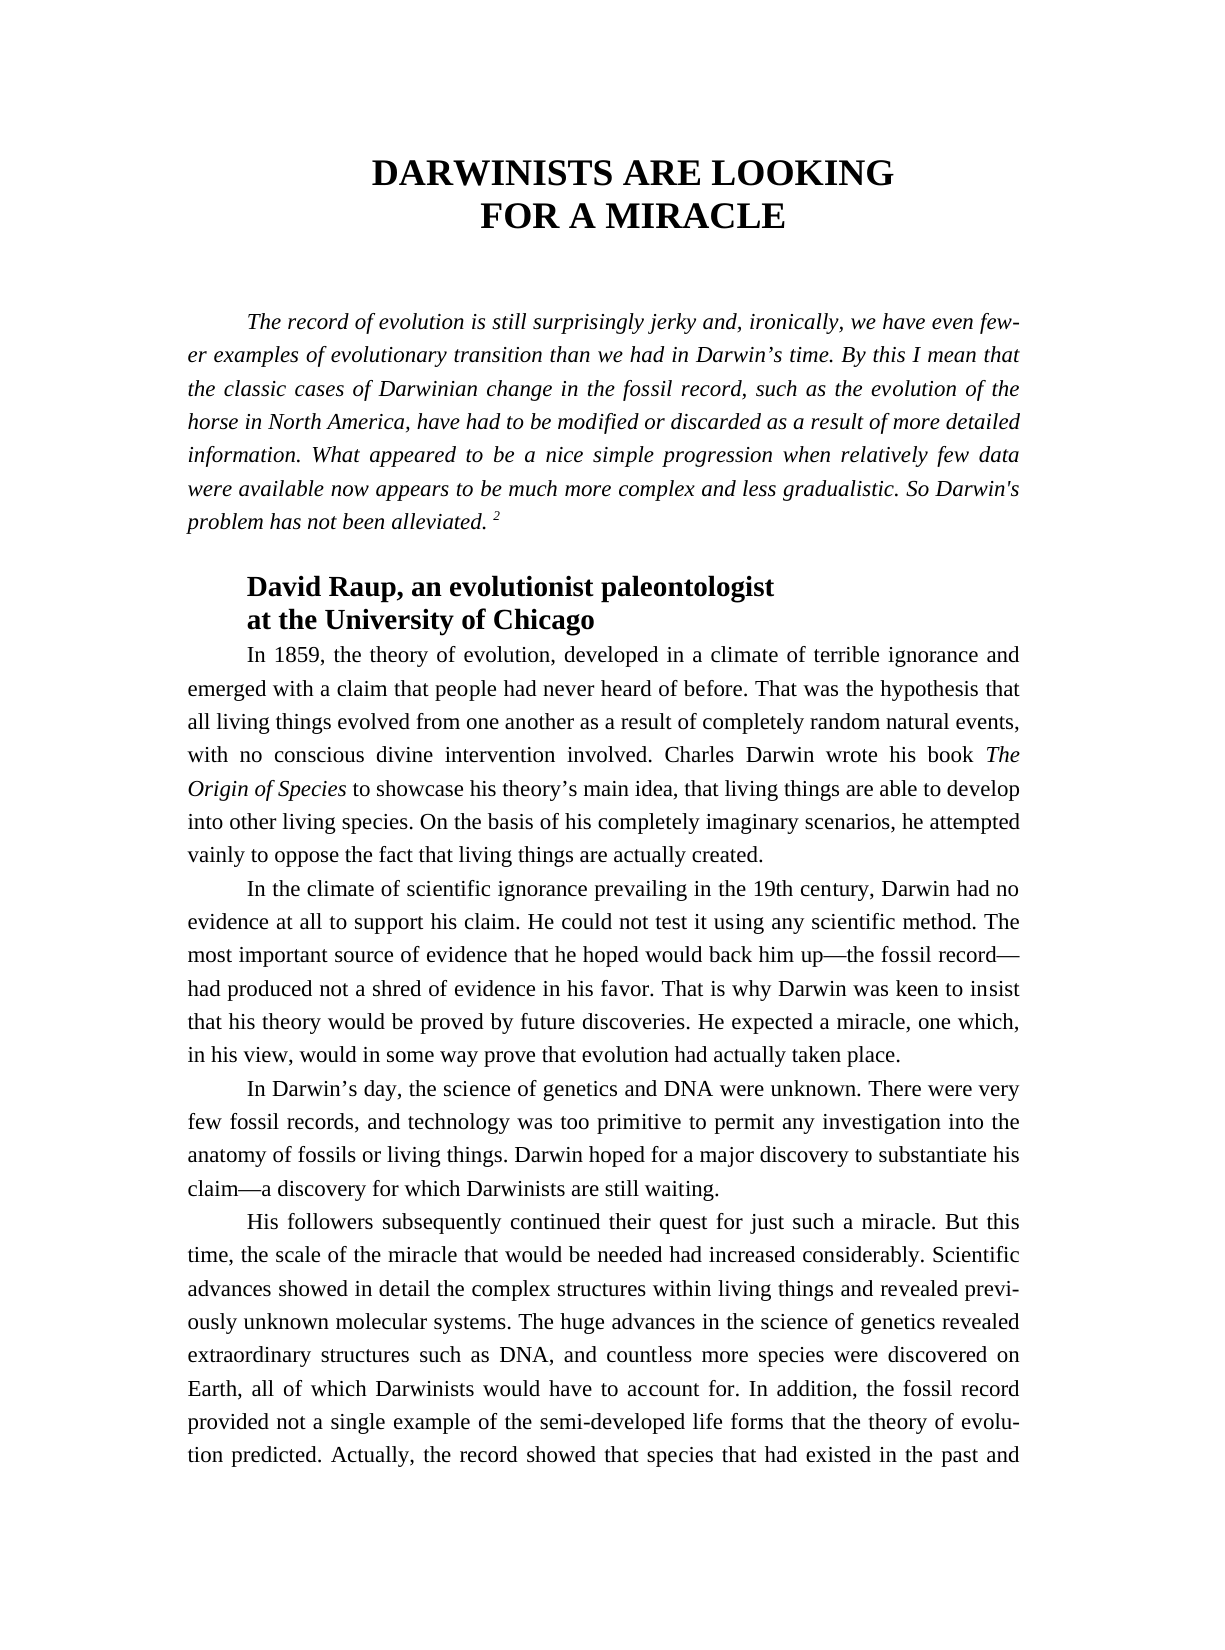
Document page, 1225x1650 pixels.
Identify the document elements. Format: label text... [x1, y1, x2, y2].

text at the University of Chicago [187, 603, 1020, 636]
text His fol­low­ers sub­se­quent­ly con­tin­ued their quest for just such a mir­a­cle. But this time, the scale of the mir­a­cle that would be need­ed had in­creased con­sid­er­a­bly. Scientific ad­van­ces showed in de­tail the com­plex struc­tures with­in liv­ing things and re­vealed pre­vi­ous­ly un­known mo­lec­u­lar sys­tems. The huge ad­van­ces in the sci­ence of ge­net­ics re­vealed ex­traor­di­na­ry struc­tures such as DNA, and count­less more spe­cies were dis­cov­ered on Earth, all of which Darwinists would have to ac­count for. In ad­di­tion, the fos­sil record pro­vid­ed not a sin­gle ex­am­ple of the semi-de­vel­oped life forms that the the­o­ry of ev­o­lu­tion pre­dict­ed. Actually, the record showed that spe­cies that had ex­ist­ed in the past and [187, 1203, 1020, 1469]
text FOR A MIRACLE [187, 193, 1020, 236]
text In 1859, the the­o­ry of ev­o­lu­tion, de­vel­oped in a cli­mate of ter­ri­ble ig­no­rance and emerged with a claim that peo­ple had nev­er heard of be­fore. That was the hy­poth­e­sis that all liv­ing things evolved from one an­oth­er as a re­sult of com­plete­ly ran­dom nat­u­ral events, with no con­scious di­vine in­ter­ven­tion in­volved. Charles Darwin wrote his book The Origin of Species to show­case his the­o­ry’s main idea, that liv­ing things are able to de­vel­op in­to oth­er liv­ing spe­cies. On the ba­sis of his com­plete­ly im­ag­i­nary sce­nar­i­os, he at­tempt­ed vain­ly to op­pose the fact that liv­ing things are ac­tu­al­ly cre­at­ed. [187, 636, 1020, 869]
text The record of ev­o­lu­tion is still sur­pris­ing­ly jerky and, iron­i­cal­ly, we have even few­er ex­am­ples of ev­o­lu­tion­a­ry tran­si­tion than we had in Darwin’s time. By this I mean that the clas­sic cas­es of Darwinian change in the fos­sil record, such as the ev­o­lu­tion of the horse in North America, have had to be mod­i­fied or discarded as a re­sult of more de­tailed in­for­ma­tion. What ap­peared to be a nice sim­ple pro­gres­sion when rel­a­tive­ly few da­ta were avail­a­ble now ap­pears to be much more com­plex and less grad­u­al­is­tic. So Darwin's prob­lem has not been al­le­vi­at­ed. 2 [187, 303, 1020, 536]
text David Raup, an ev­o­lu­tion­ist pa­le­on­tol­o­gist [187, 569, 1020, 603]
text In Darwin’s day, the sci­ence of ge­net­ics and DNA were un­known. There were very few fos­sil rec­ords, and tech­nol­o­gy was too prim­i­tive to per­mit any in­ves­ti­ga­tion in­to the anat­o­my of fos­sils or liv­ing things. Darwin hoped for a ma­jor dis­cov­ery to sub­stan­ti­ate his claim—a dis­cov­ery for which Darwinists are still wait­ing. [187, 1069, 1020, 1203]
text In the cli­mate of sci­en­tif­ic ig­no­rance pre­vail­ing in the 19th cen­tu­ry, Darwin had no ev­i­dence at all to sup­port his claim. He could not test it us­ing any sci­en­tif­ic meth­od. The most im­por­tant source of ev­i­dence that he hoped would back him up—the fos­sil record—had pro­duced not a shred of ev­i­dence in his fa­vor. That is why Darwin was keen to in­sist that his the­o­ry would be proved by fu­ture dis­cov­er­ies. He ex­pect­ed a mir­a­cle, one which, in his view, would in some way prove that ev­o­lu­tion had ac­tu­al­ly tak­en place. [187, 869, 1020, 1069]
text DARWINISTS ARE LOOKING [187, 150, 1020, 193]
